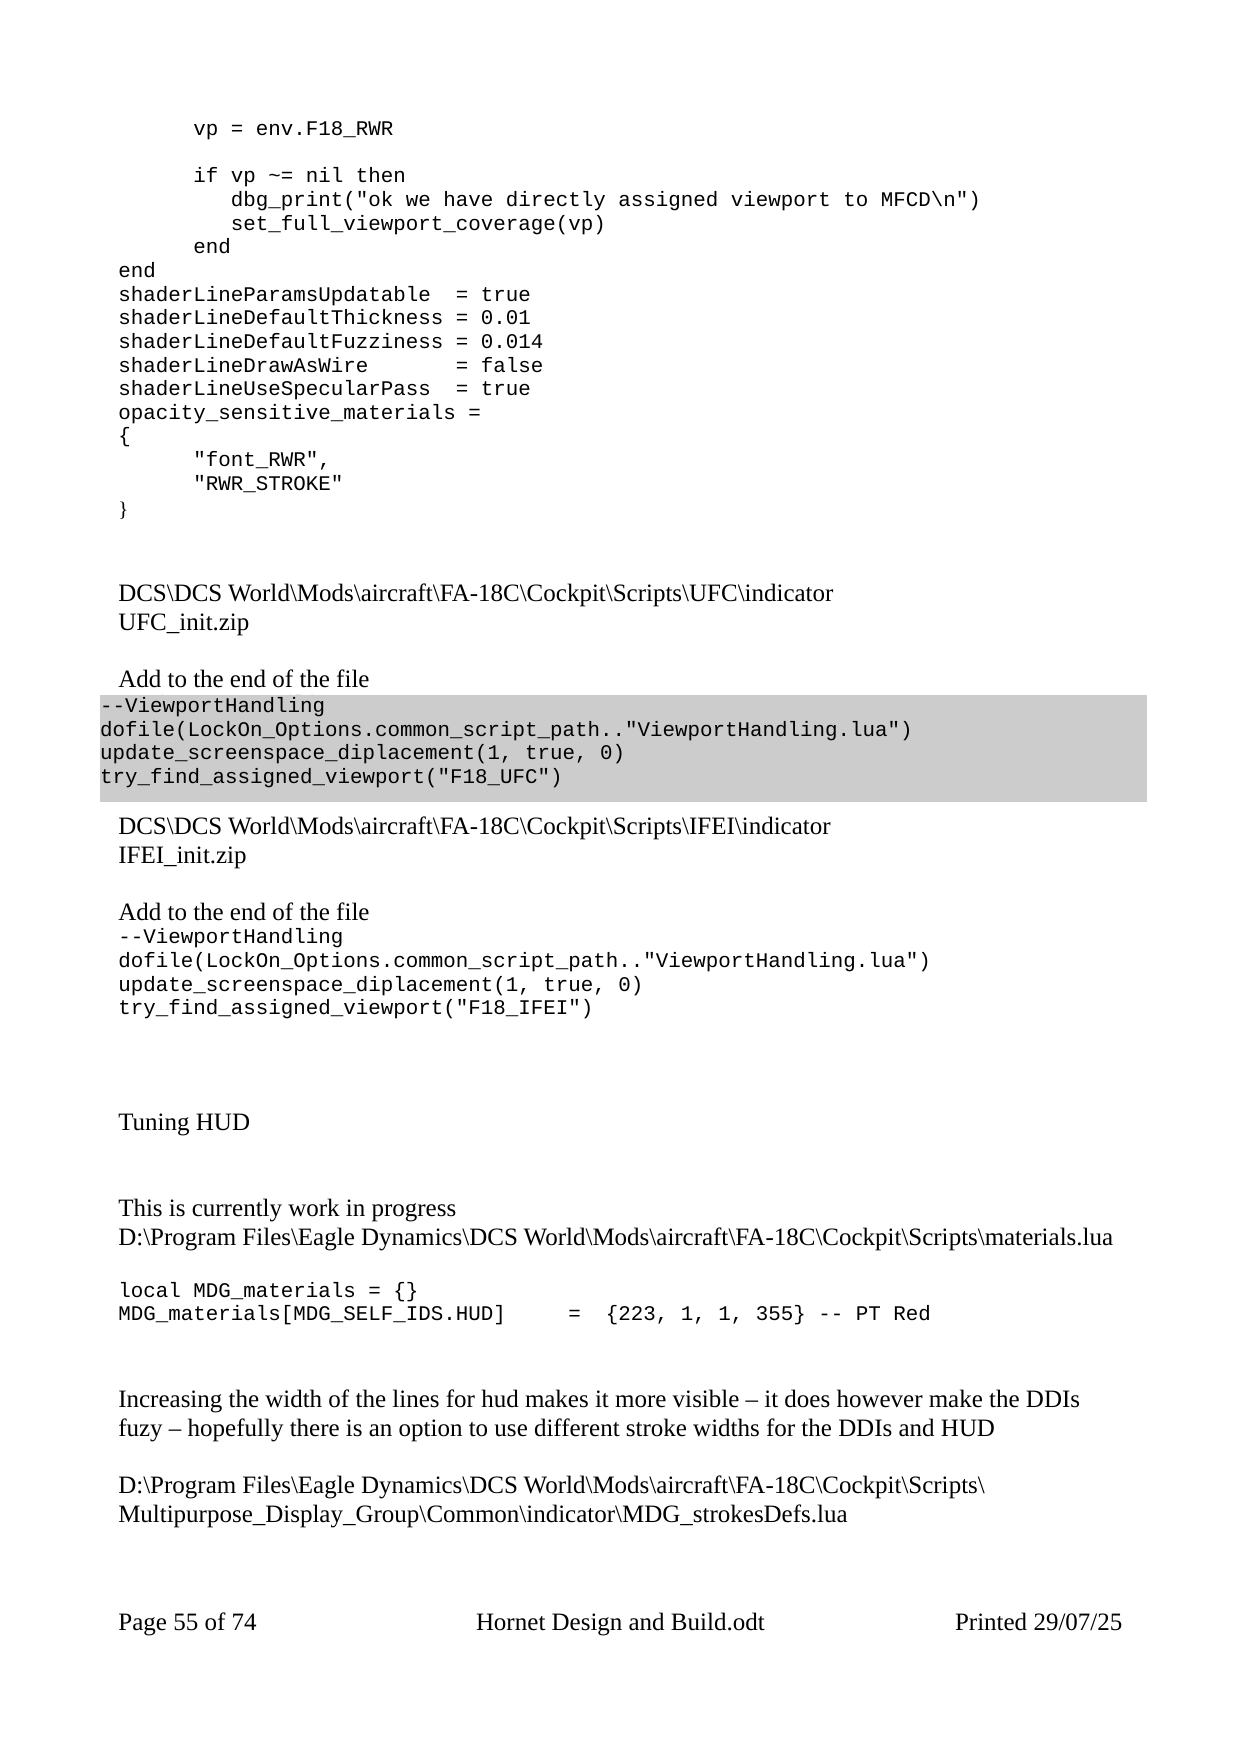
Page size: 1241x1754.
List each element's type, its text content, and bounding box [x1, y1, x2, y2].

text shaderLineDrawAsWire = false [118, 354, 1122, 378]
text --ViewportHandling [118, 926, 1122, 950]
text IFEI_init.zip [118, 840, 1122, 869]
text dbg_print("ok we have directly assigned viewport to MFCD\n") [118, 189, 1122, 213]
text update_screenspace_diplacement(1, true, 0) [118, 973, 1122, 997]
text Tuning HUD [118, 1107, 1122, 1136]
text shaderLineParamsUpdatable = true [118, 284, 1122, 307]
text shaderLineDefaultFuzziness = 0.014 [118, 331, 1122, 354]
text set_full_viewport_coverage(vp) [118, 213, 1122, 236]
text shaderLineDefaultThickness = 0.01 [118, 307, 1122, 331]
text This is currently work in progress [118, 1193, 1122, 1222]
text MDG_materials[MDG_SELF_IDS.HUD] = {223, 1, 1, 355} -- PT Red [118, 1303, 1122, 1327]
text Add to the end of the file [118, 897, 1122, 926]
text DCS\DCS World\Mods\aircraft\FA-18C\Cockpit\Scripts\IFEI\indicator [118, 811, 1122, 840]
text end [118, 236, 1122, 260]
text dofile(LockOn_Options.common_script_path.."ViewportHandling.lua") [118, 950, 1122, 973]
text D:\Program Files\Eagle Dynamics\DCS World\Mods\aircraft\FA-18C\Cockpit\Scripts\materials.lua [118, 1222, 1122, 1251]
text { [118, 426, 1122, 449]
text shaderLineUseSpecularPass = true [118, 378, 1122, 402]
text try_find_assigned_viewport("F18_IFEI") [118, 997, 1122, 1021]
text opacity_sensitive_materials = [118, 402, 1122, 426]
text DCS\DCS World\Mods\aircraft\FA-18C\Cockpit\Scripts\UFC\indicator [118, 578, 1122, 607]
text local MDG_materials = {} [118, 1279, 1122, 1303]
text "font_RWR", [118, 449, 1122, 473]
text Add to the end of the file [118, 664, 1122, 693]
text end [118, 260, 1122, 284]
text "RWR_STROKE" [118, 473, 1122, 496]
text vp = env.F18_RWR [118, 118, 1122, 142]
text } [118, 496, 1122, 521]
text D:\Program Files\Eagle Dynamics\DCS World\Mods\aircraft\FA-18C\Cockpit\Scripts\Multipurpose_Display_Group\Common\indicator\MDG_strokesDefs.lua [118, 1471, 1122, 1528]
text UFC_init.zip [118, 607, 1122, 636]
text if vp ~= nil then [118, 165, 1122, 189]
text Increasing the width of the lines for hud makes it more visible – it does however make the DDIs fuzy – hopefully there is an option to use different stroke widths for the DDIs and HUD [118, 1384, 1122, 1442]
